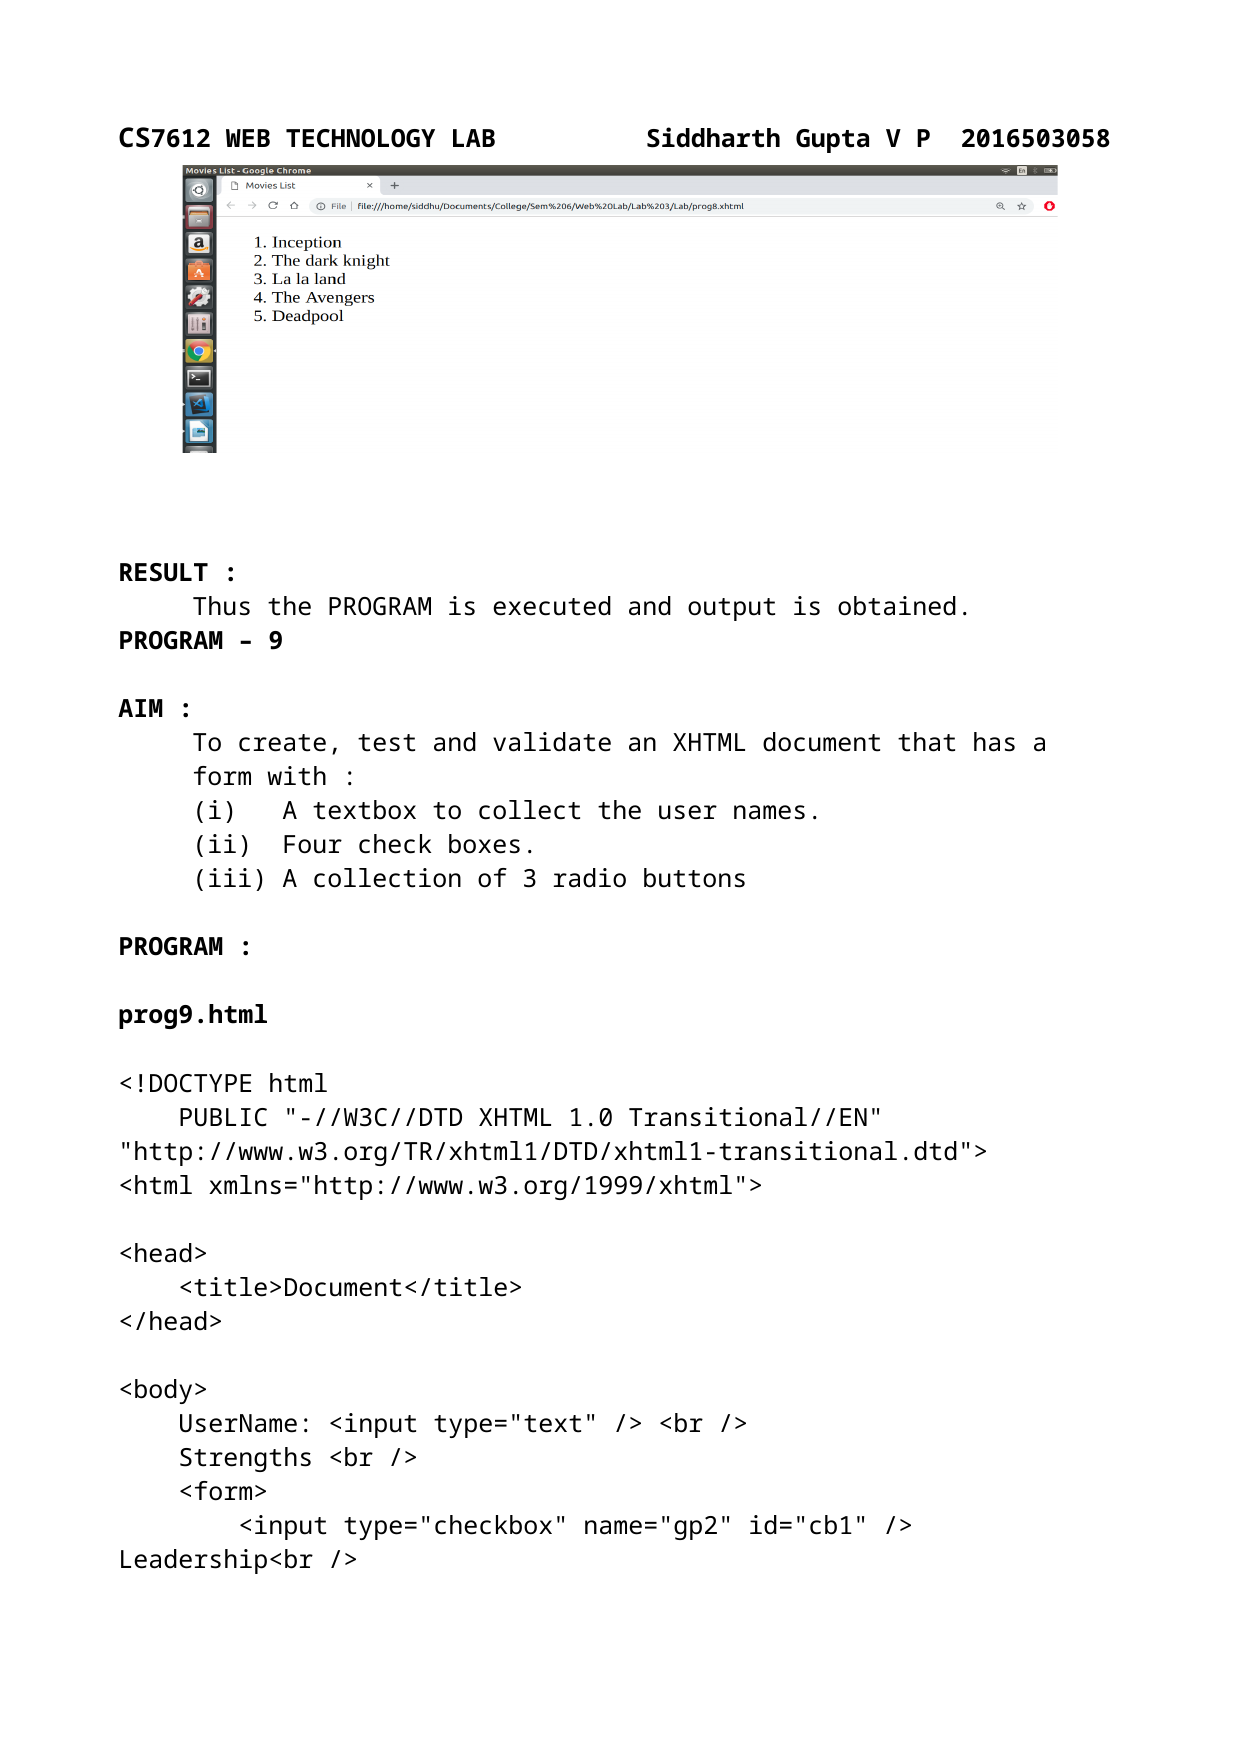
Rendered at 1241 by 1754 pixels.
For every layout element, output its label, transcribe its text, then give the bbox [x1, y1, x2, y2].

text PROGRAM : [118, 929, 1122, 963]
text prog9.html [118, 997, 1122, 1031]
text To create, test and validate an XHTML document that has a form with : [118, 724, 1122, 793]
text <form> [118, 1474, 1122, 1508]
text PROGRAM – 9 [118, 622, 1122, 656]
text <html xmlns="http://www.w3.org/1999/xhtml"> [118, 1167, 1122, 1201]
picture [182, 165, 1058, 453]
text <title>Document</title> [118, 1269, 1122, 1304]
text <input type="checkbox" name="gp2" id="cb1" /> Leadership<br /> [118, 1508, 1122, 1576]
text PUBLIC "-//W3C//DTD XHTML 1.0 Transitional//EN" "http://www.w3.org/TR/xhtml1/DTD/xhtml1-transitional.dtd"> [118, 1099, 1122, 1167]
text Thus the PROGRAM is executed and output is obtained. [118, 588, 1122, 622]
text <head> [118, 1236, 1122, 1269]
text (ii) Four check boxes. [118, 827, 1122, 861]
text UserName: <input type="text" /> <br /> [118, 1406, 1122, 1440]
text (i) A textbox to collect the user names. [118, 793, 1122, 827]
text <body> [118, 1372, 1122, 1406]
text Strengths <br /> [118, 1440, 1122, 1474]
text </head> [118, 1304, 1122, 1338]
text RESULT : [118, 554, 1122, 588]
text AIM : [118, 691, 1122, 724]
text (iii) A collection of 3 radio buttons [118, 861, 1122, 895]
text <!DOCTYPE html [118, 1065, 1122, 1099]
